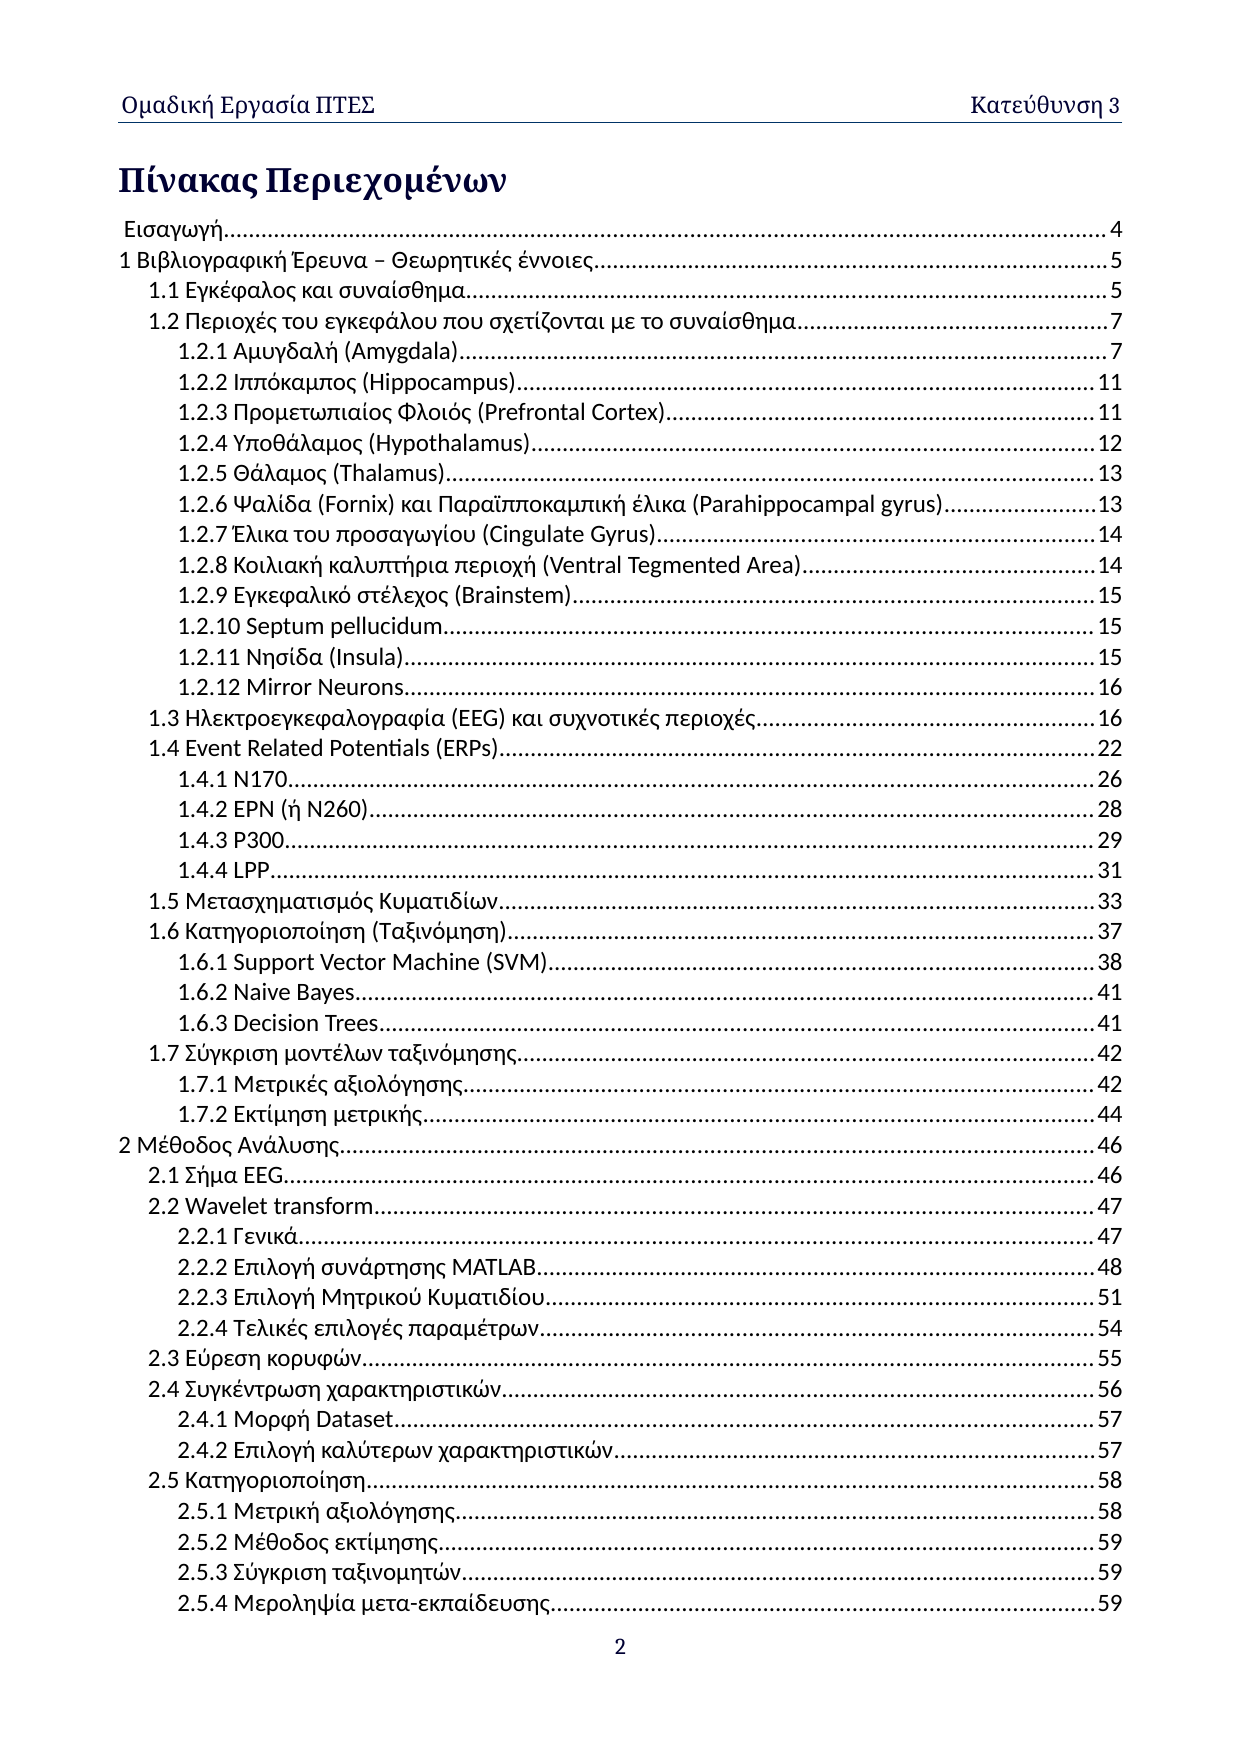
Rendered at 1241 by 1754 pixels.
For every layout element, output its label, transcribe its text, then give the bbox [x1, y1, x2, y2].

text 2.2.1 Γενικά 47 [177, 1221, 1122, 1251]
subtitle Πίνακας Περιεχομένων [118, 162, 1122, 201]
text 1.4.2 EPN (ή N260) 28 [177, 793, 1122, 824]
text 2.5 Κατηγοριοποίηση 58 [148, 1465, 1122, 1495]
text 2.4.2 Επιλογή καλύτερων χαρακτηριστικών 57 [177, 1434, 1122, 1465]
text 1.2.3 Προμετωπιαίος Φλοιός (Prefrontal Cortex) 11 [177, 396, 1122, 427]
text 1.7.1 Μετρικές αξιολόγησης 42 [177, 1068, 1122, 1098]
text 1.2.4 Υποθάλαμος (Hypothalamus) 12 [177, 427, 1122, 457]
text 1.2.9 Εγκεφαλικό στέλεχος (Brainstem) 15 [177, 579, 1122, 610]
text 1.2.1 Αμυγδαλή (Amygdala) 7 [177, 335, 1122, 366]
text 1.2.11 Νησίδα (Insula) 15 [177, 641, 1122, 671]
text 1.4 Event Related Potentials (ERPs) 22 [148, 732, 1122, 763]
text 2.2.4 Τελικές επιλογές παραμέτρων 54 [177, 1312, 1122, 1343]
text 2.2.2 Επιλογή συνάρτησης MATLAB 48 [177, 1251, 1122, 1282]
text 1.6 Κατηγοριοποίηση (Ταξινόμηση) 37 [148, 915, 1122, 946]
text 1.2.6 Ψαλίδα (Fornix) και Παραϊπποκαμπική έλικα (Parahippocampal gyrus) 13 [177, 488, 1122, 518]
text 2.5.1 Μετρική αξιολόγησης 58 [177, 1495, 1122, 1526]
text 1.3 Ηλεκτροεγκεφαλογραφία (EEG) και συχνοτικές περιοχές 16 [148, 702, 1122, 732]
text 2.1 Σήμα EEG 46 [148, 1159, 1122, 1190]
text 2.4 Συγκέντρωση χαρακτηριστικών 56 [148, 1373, 1122, 1404]
text 2.5.2 Μέθοδος εκτίμησης 59 [177, 1526, 1122, 1556]
text 2.3 Εύρεση κορυφών 55 [148, 1343, 1122, 1373]
text 2 Μέθοδος Ανάλυσης 46 [118, 1129, 1122, 1159]
text 1.6.2 Naive Bayes 41 [177, 976, 1122, 1007]
text 1.4.3 P300 29 [177, 824, 1122, 854]
text 1.2.8 Κοιλιακή καλυπτήρια περιοχή (Ventral Tegmented Area) 14 [177, 549, 1122, 579]
text 1.6.3 Decision Trees 41 [177, 1007, 1122, 1037]
text Εισαγωγή 4 [118, 213, 1122, 244]
text 1.4.4 LPP 31 [177, 854, 1122, 885]
text 1.2 Περιοχές του εγκεφάλου που σχετίζονται με το συναίσθημα 7 [148, 305, 1122, 335]
text 1.2.2 Ιππόκαμπος (Hippocampus) 11 [177, 366, 1122, 396]
text 1.2.10 Septum pellucidum 15 [177, 610, 1122, 641]
text 1.7 Σύγκριση μοντέλων ταξινόμησης 42 [148, 1037, 1122, 1068]
text 1.2.12 Mirror Neurons 16 [177, 671, 1122, 702]
text 1.4.1 Ν170 26 [177, 763, 1122, 793]
text 1.6.1 Support Vector Machine (SVM) 38 [177, 946, 1122, 976]
text 1.2.5 Θάλαμος (Τhalamus) 13 [177, 457, 1122, 488]
text 2.4.1 Μορφή Dataset 57 [177, 1404, 1122, 1434]
text 1 Βιβλιογραφική Έρευνα – Θεωρητικές έννοιες 5 [118, 244, 1122, 274]
text 1.7.2 Εκτίμηση μετρικής 44 [177, 1098, 1122, 1129]
text 1.2.7 Έλικα του προσαγωγίου (Cingulate Gyrus) 14 [177, 518, 1122, 549]
text 2.2 Wavelet transform 47 [148, 1190, 1122, 1221]
text 2.5.3 Σύγκριση ταξινομητών 59 [177, 1556, 1122, 1587]
text 1.1 Εγκέφαλος και συναίσθημα 5 [148, 274, 1122, 305]
text 1.5 Μετασχηματισμός Κυματιδίων 33 [148, 885, 1122, 915]
text 2.5.4 Μεροληψία μετα-εκπαίδευσης 59 [177, 1587, 1122, 1617]
text 2.2.3 Επιλογή Μητρικού Κυματιδίου 51 [177, 1282, 1122, 1312]
